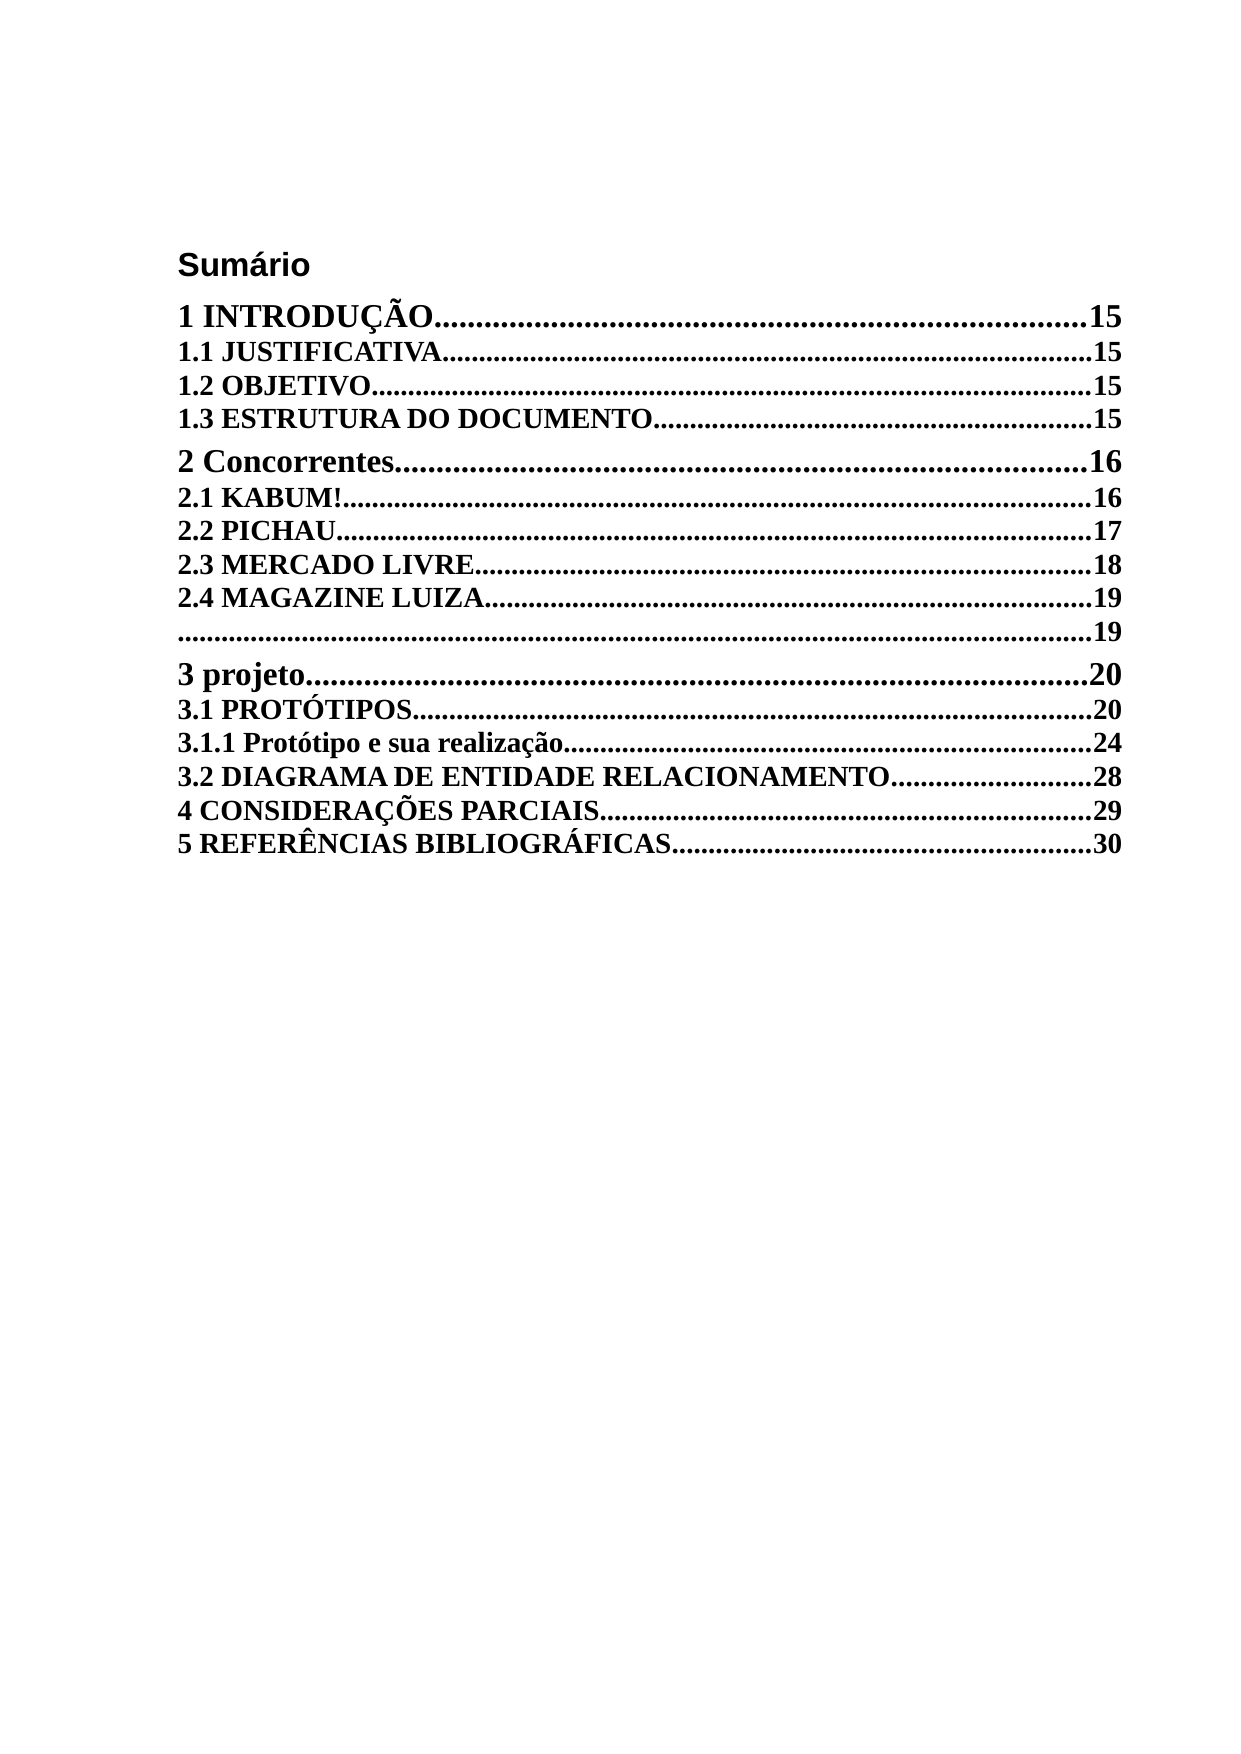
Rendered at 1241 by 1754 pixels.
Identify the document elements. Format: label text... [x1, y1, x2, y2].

text 3.1 Protótipos 20 [177, 692, 1122, 726]
text 5 Referências bibliográficas 30 [177, 826, 1122, 860]
text 3.1.1 Protótipo e sua realização 24 [177, 726, 1122, 759]
text 2.2 Pichau 17 [177, 513, 1122, 547]
text 2.3 Mercado Livre 18 [177, 547, 1122, 580]
text 1.3 Estrutura do documento 15 [177, 402, 1122, 435]
text 1 INTRODUÇÃO 15 [177, 296, 1122, 334]
text 1.1 Justificativa 15 [177, 334, 1122, 368]
text 2.4 Magazine Luiza 19 [177, 580, 1122, 614]
text 3.2 Diagrama de entidade relacionamento 28 [177, 759, 1122, 793]
text 4 Considerações Parciais 29 [177, 793, 1122, 826]
text 3 projeto 20 [177, 654, 1122, 692]
text 1.2 Objetivo 15 [177, 368, 1122, 402]
text 19 [177, 614, 1122, 647]
text 2 Concorrentes 16 [177, 441, 1122, 480]
text 2.1 KaBuM! 16 [177, 480, 1122, 513]
subtitle Sumário [177, 245, 1122, 284]
